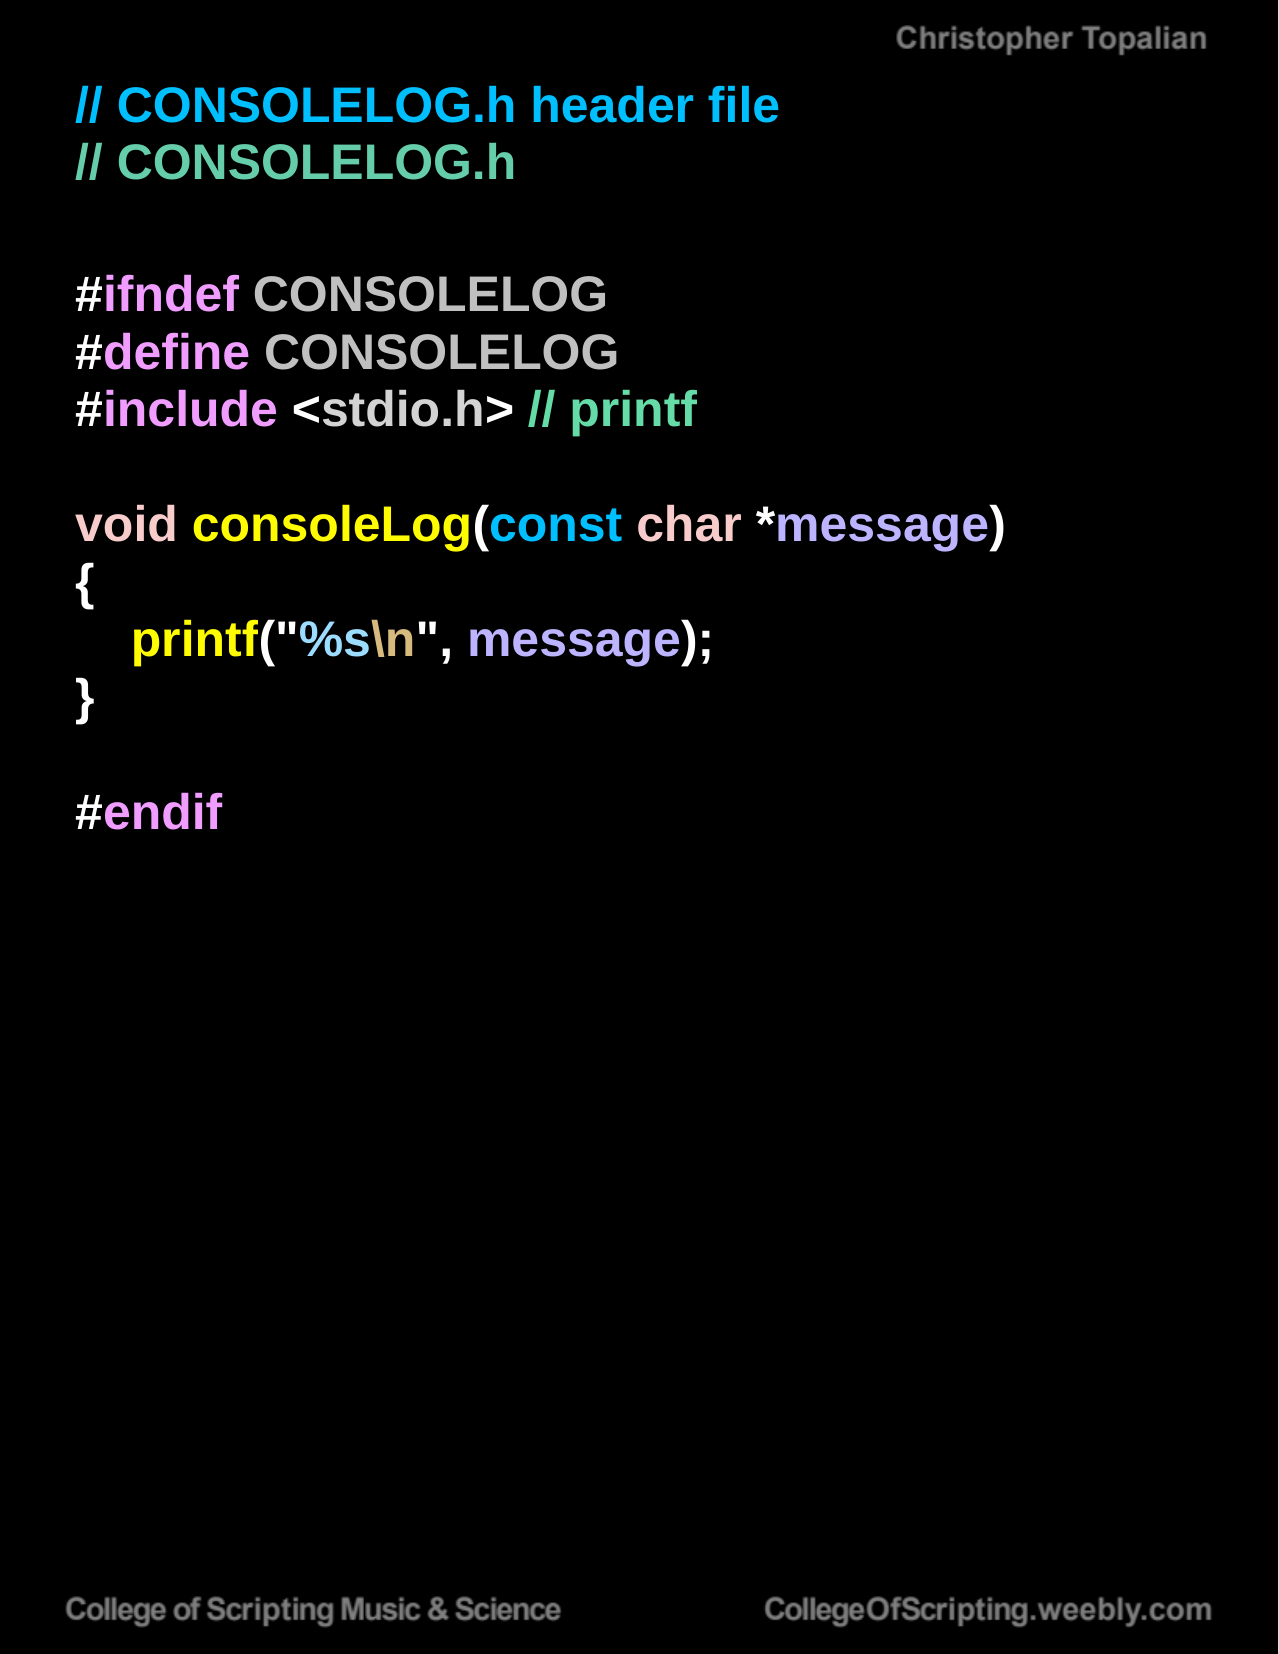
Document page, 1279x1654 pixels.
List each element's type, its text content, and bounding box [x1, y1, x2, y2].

text #ifndef CONSOLELOG [75, 264, 1203, 322]
text #endif [75, 782, 1203, 839]
text #include <stdio.h> // printf [75, 379, 1203, 437]
text void consoleLog(const char *message) [75, 494, 1203, 552]
text { [75, 552, 1203, 609]
text #define CONSOLELOG [75, 322, 1203, 379]
text printf("%s\n", message); [75, 609, 1203, 667]
text } [75, 667, 1203, 724]
subtitle // CONSOLELOG.h header file [75, 75, 1203, 132]
text // CONSOLELOG.h [75, 132, 1203, 190]
